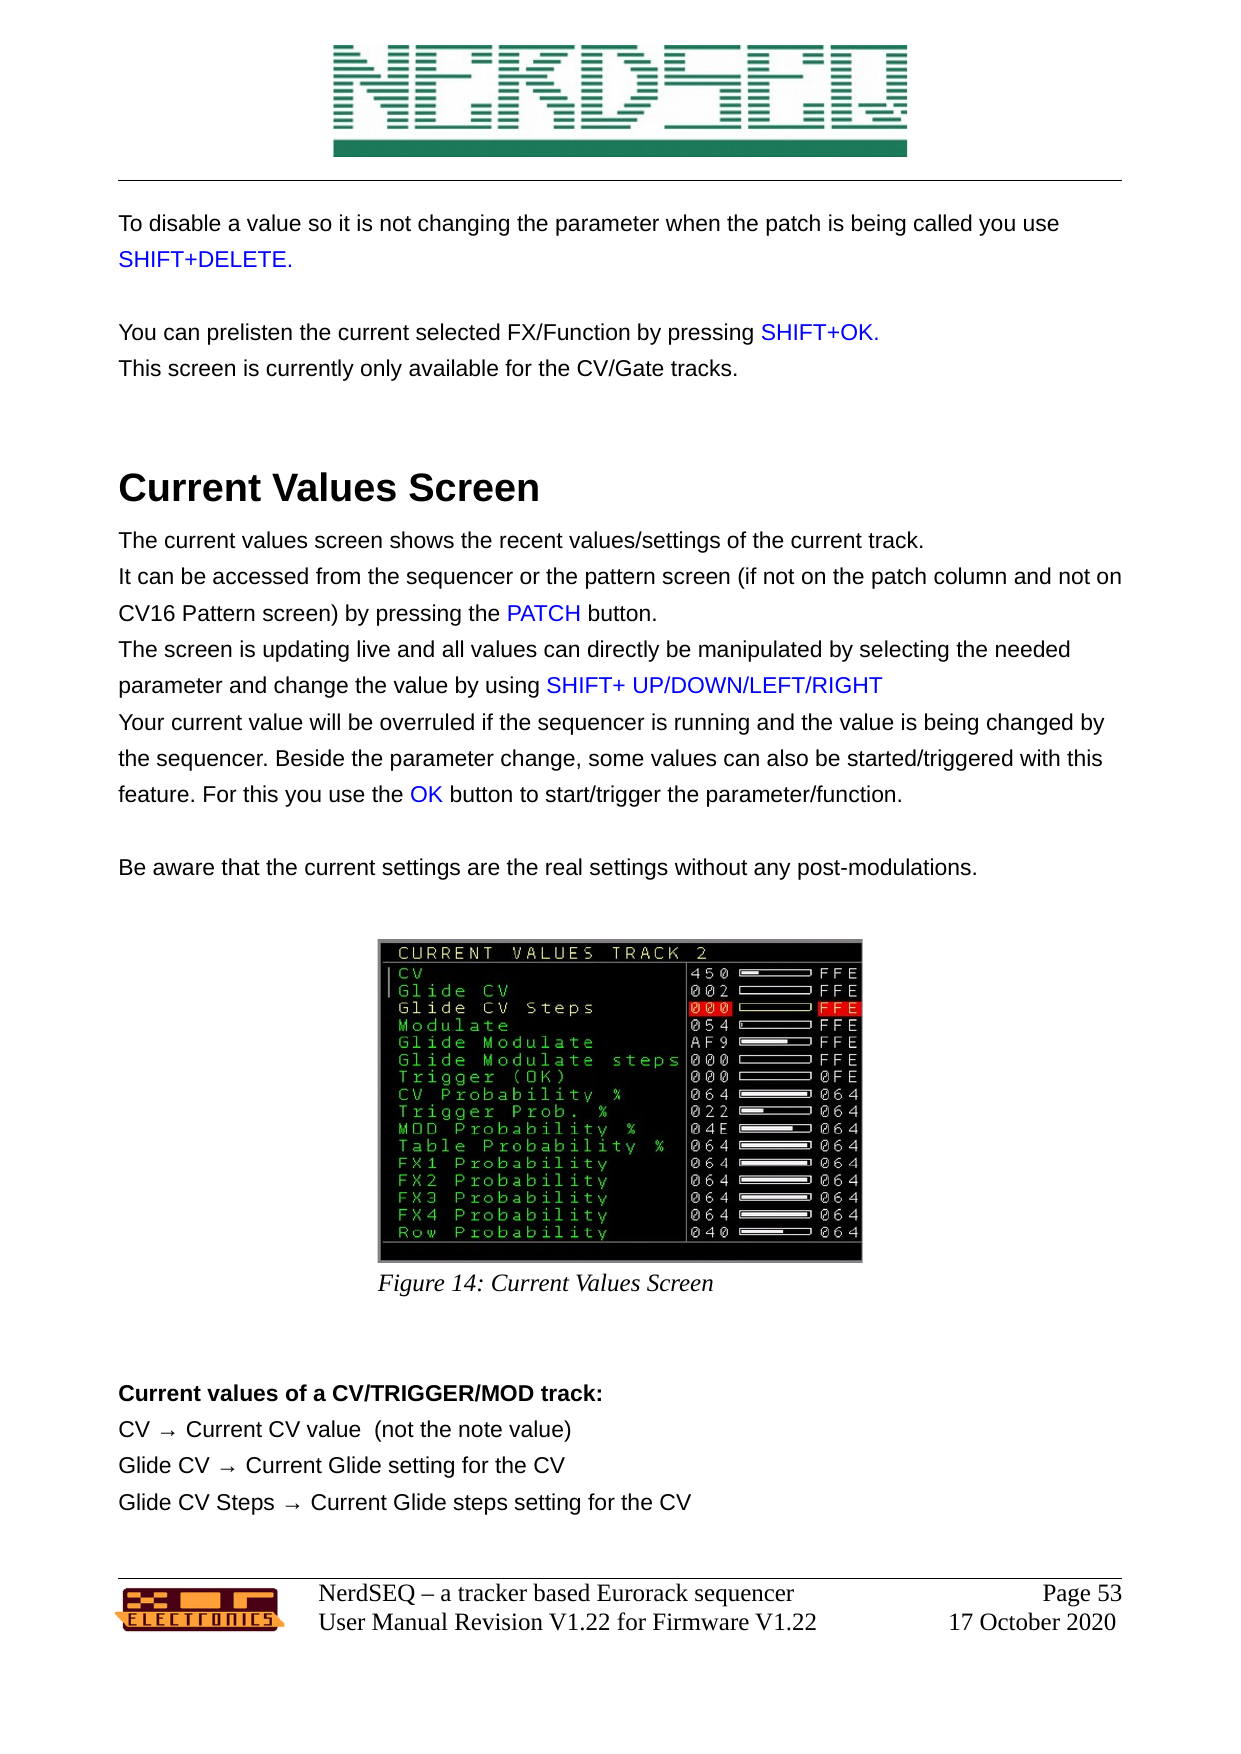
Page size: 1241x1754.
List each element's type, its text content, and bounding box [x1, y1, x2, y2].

text Glide CV → Current Glide setting for the CV [118, 1452, 1122, 1479]
picture [377, 939, 863, 1263]
text This screen is currently only available for the CV/Gate tracks. [118, 355, 1122, 381]
text Be aware that the current settings are the real settings without any post-modulations. [118, 854, 1122, 881]
text Your current value will be overruled if the sequencer is running and the value is being changed by the sequencer. Beside the parameter change, some values can also be started/triggered with this feature. For this you use the OK button to start/trigger the parameter/function. [118, 709, 1122, 808]
text CV → Current CV value (not the note value) [118, 1416, 1122, 1442]
text The current values screen shows the recent values/settings of the current track. [118, 527, 1122, 553]
text Glide CV Steps → Current Glide steps setting for the CV [118, 1489, 1122, 1515]
text To disable a value so it is not changing the parameter when the patch is being called you use SHIFT+DELETE. [118, 209, 1122, 272]
text It can be accessed from the sequencer or the pattern screen (if not on the patch column and not on CV16 Pattern screen) by pressing the PATCH button. [118, 563, 1122, 626]
text You can prelisten the current selected FX/Function by pressing SHIFT+OK. [118, 319, 1122, 345]
text Figure 14: Current Values Screen [378, 1263, 863, 1297]
text The screen is updating live and all values can directly be manipulated by selecting the needed parameter and change the value by using SHIFT+ UP/DOWN/LEFT/RIGHT [118, 636, 1122, 699]
picture [115, 1584, 285, 1634]
picture [333, 45, 908, 157]
text Current values of a CV/TRIGGER/MOD track: [118, 1380, 1122, 1406]
subtitle Current Values Screen [118, 464, 1122, 510]
